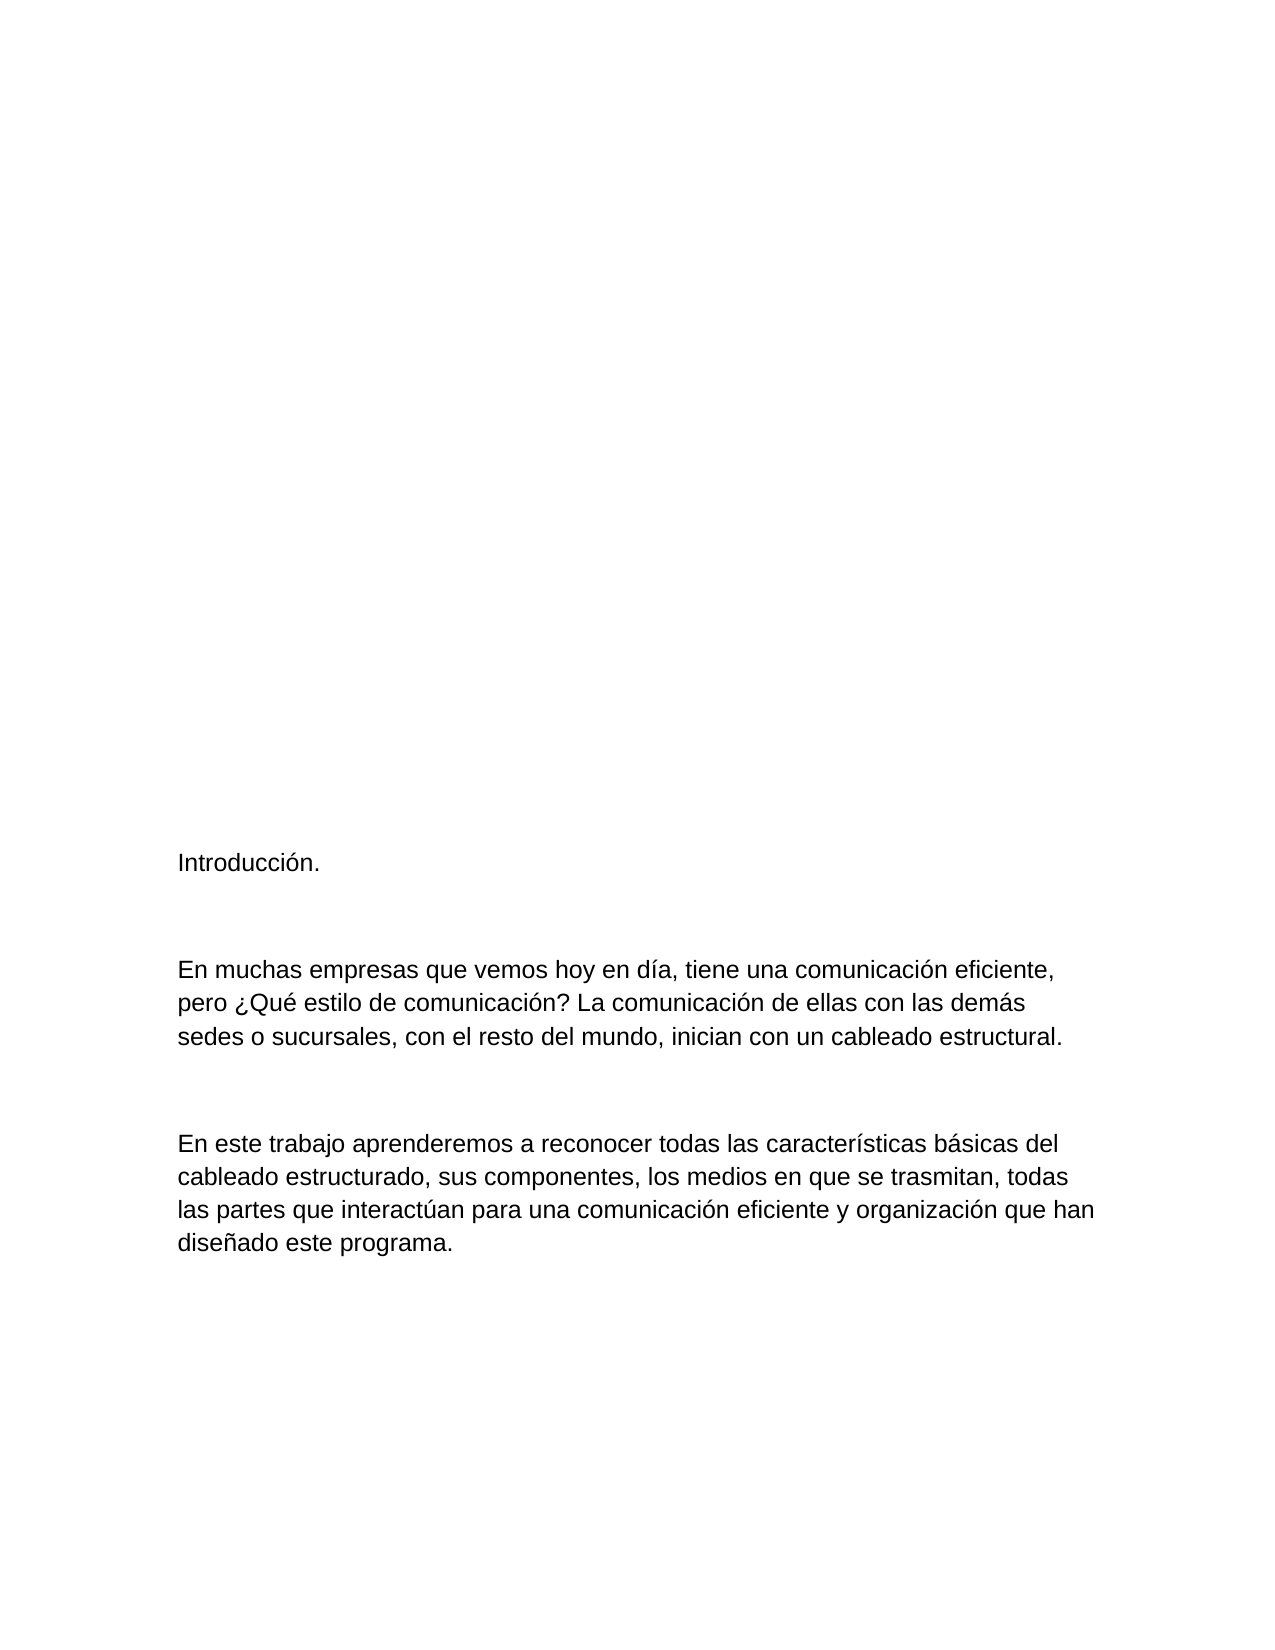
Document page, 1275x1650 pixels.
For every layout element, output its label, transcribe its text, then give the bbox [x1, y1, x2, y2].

text Introducción. [177, 848, 1098, 876]
text En este trabajo aprenderemos a reconocer todas las características básicas del cableado estructurado, sus componentes, los medios en que se trasmitan, todas las partes que interactúan para una comunicación eficiente y organización que han diseñado este programa. [177, 1129, 1098, 1257]
text En muchas empresas que vemos hoy en día, tiene una comunicación eficiente, pero ¿Qué estilo de comunicación? La comunicación de ellas con las demás sedes o sucursales, con el resto del mundo, inician con un cableado estructural. [177, 955, 1098, 1050]
